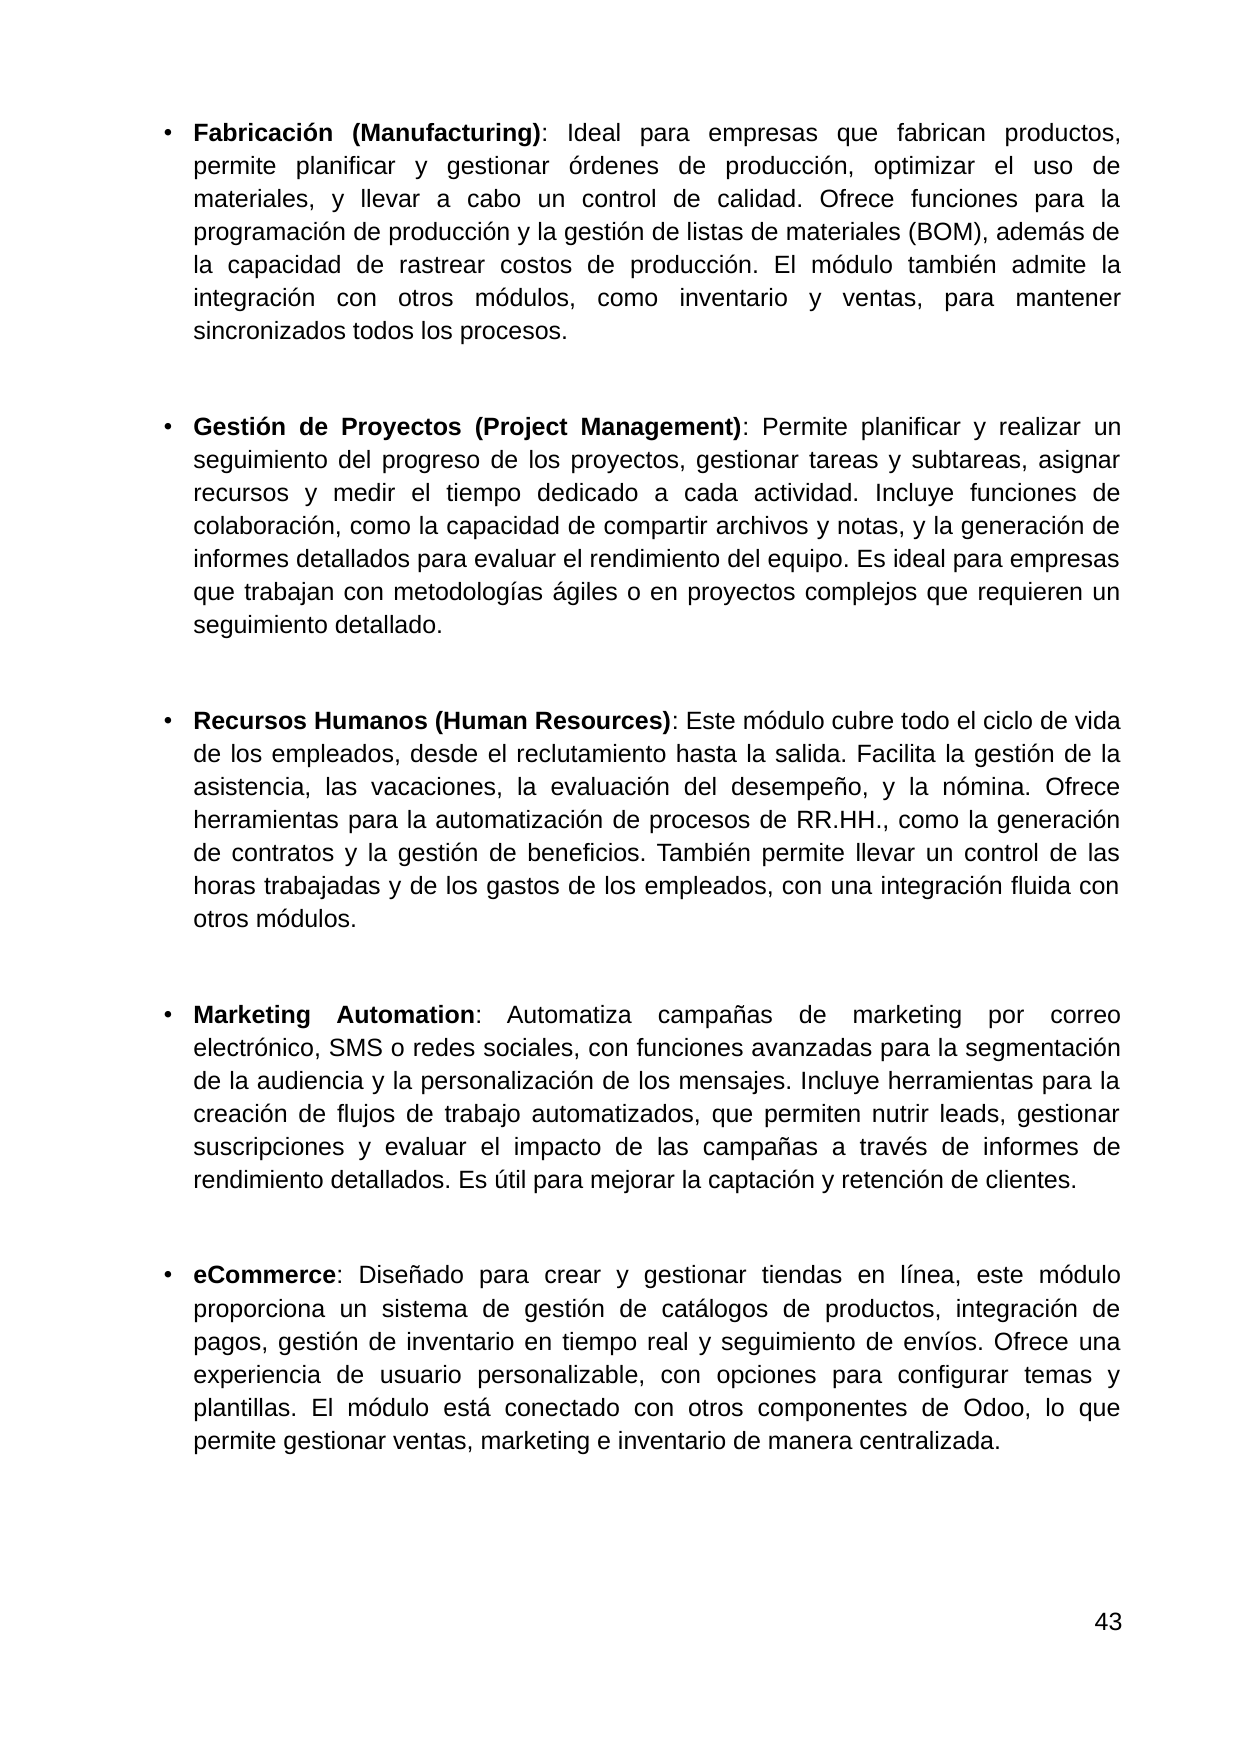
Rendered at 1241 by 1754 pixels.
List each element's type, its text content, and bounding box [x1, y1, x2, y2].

list Marketing Automation: Automatiza campañas de marketing por correo electrónico, SMS o redes sociales, con funciones avanzadas para la segmentación de la audiencia y la personalización de los mensajes. Incluye herramientas para la creación de flujos de trabajo automatizados, que permiten nutrir leads, gestionar suscripciones y evaluar el impacto de las campañas a través de informes de rendimiento detallados. Es útil para mejorar la captación y retención de clientes. [164, 1000, 1122, 1194]
list Fabricación (Manufacturing): Ideal para empresas que fabrican productos, permite planificar y gestionar órdenes de producción, optimizar el uso de materiales, y llevar a cabo un control de calidad. Ofrece funciones para la programación de producción y la gestión de listas de materiales (BOM), además de la capacidad de rastrear costos de producción. El módulo también admite la integración con otros módulos, como inventario y ventas, para mantener sincronizados todos los procesos. [164, 118, 1122, 345]
list eCommerce: Diseñado para crear y gestionar tiendas en línea, este módulo proporciona un sistema de gestión de catálogos de productos, integración de pagos, gestión de inventario en tiempo real y seguimiento de envíos. Ofrece una experiencia de usuario personalizable, con opciones para configurar temas y plantillas. El módulo está conectado con otros componentes de Odoo, lo que permite gestionar ventas, marketing e inventario de manera centralizada. [164, 1261, 1122, 1454]
list Gestión de Proyectos (Project Management): Permite planificar y realizar un seguimiento del progreso de los proyectos, gestionar tareas y subtareas, asignar recursos y medir el tiempo dedicado a cada actividad. Incluye funciones de colaboración, como la capacidad de compartir archivos y notas, y la generación de informes detallados para evaluar el rendimiento del equipo. Es ideal para empresas que trabajan con metodologías ágiles o en proyectos complejos que requieren un seguimiento detallado. [164, 412, 1122, 639]
list Recursos Humanos (Human Resources): Este módulo cubre todo el ciclo de vida de los empleados, desde el reclutamiento hasta la salida. Facilita la gestión de la asistencia, las vacaciones, la evaluación del desempeño, y la nómina. Ofrece herramientas para la automatización de procesos de RR.HH., como la generación de contratos y la gestión de beneficios. También permite llevar un control de las horas trabajadas y de los gastos de los empleados, con una integración fluida con otros módulos. [164, 706, 1122, 933]
